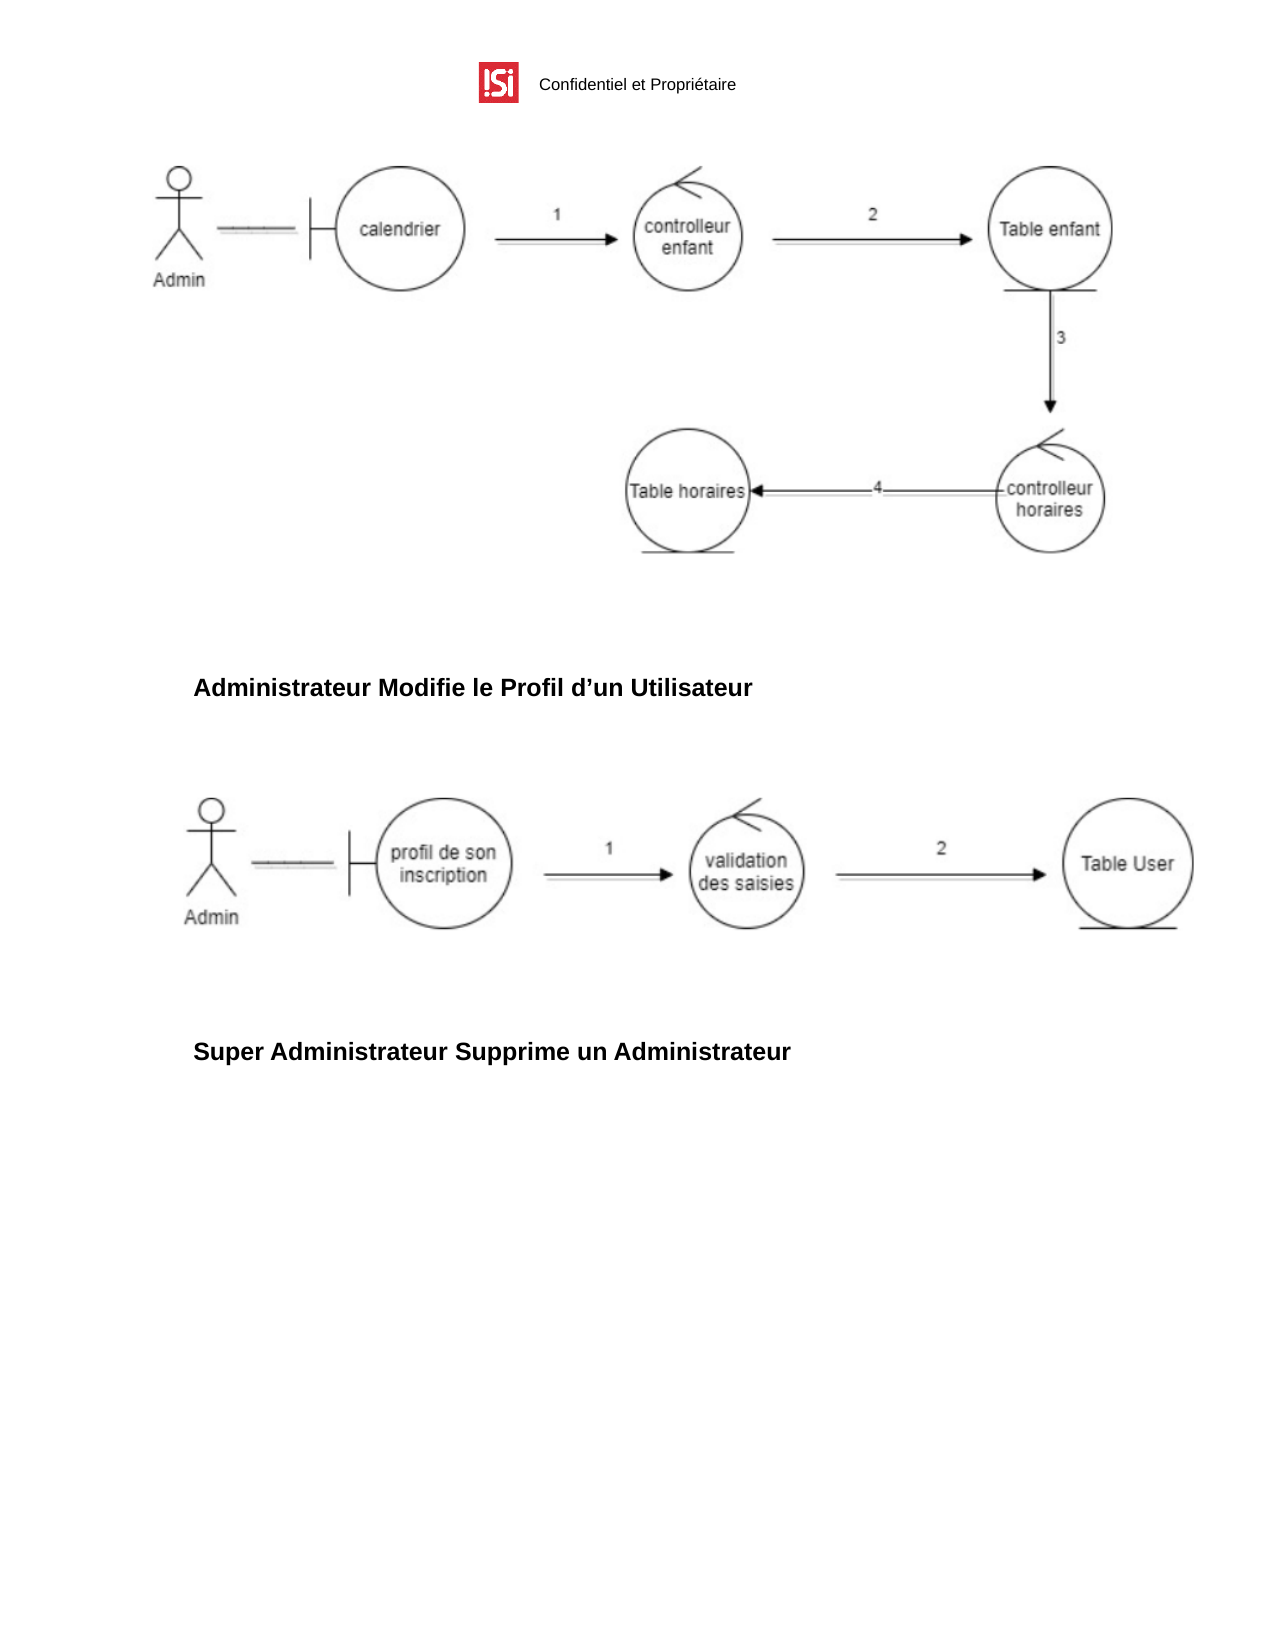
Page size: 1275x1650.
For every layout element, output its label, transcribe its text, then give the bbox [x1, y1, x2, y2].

picture [118, 118, 1157, 587]
picture [155, 759, 1195, 980]
picture [478, 62, 519, 103]
subtitle Super Administrateur Supprime un Administrateur [193, 1037, 1157, 1066]
subtitle Administrateur Modifie le Profil d’un Utilisateur [193, 673, 1157, 702]
